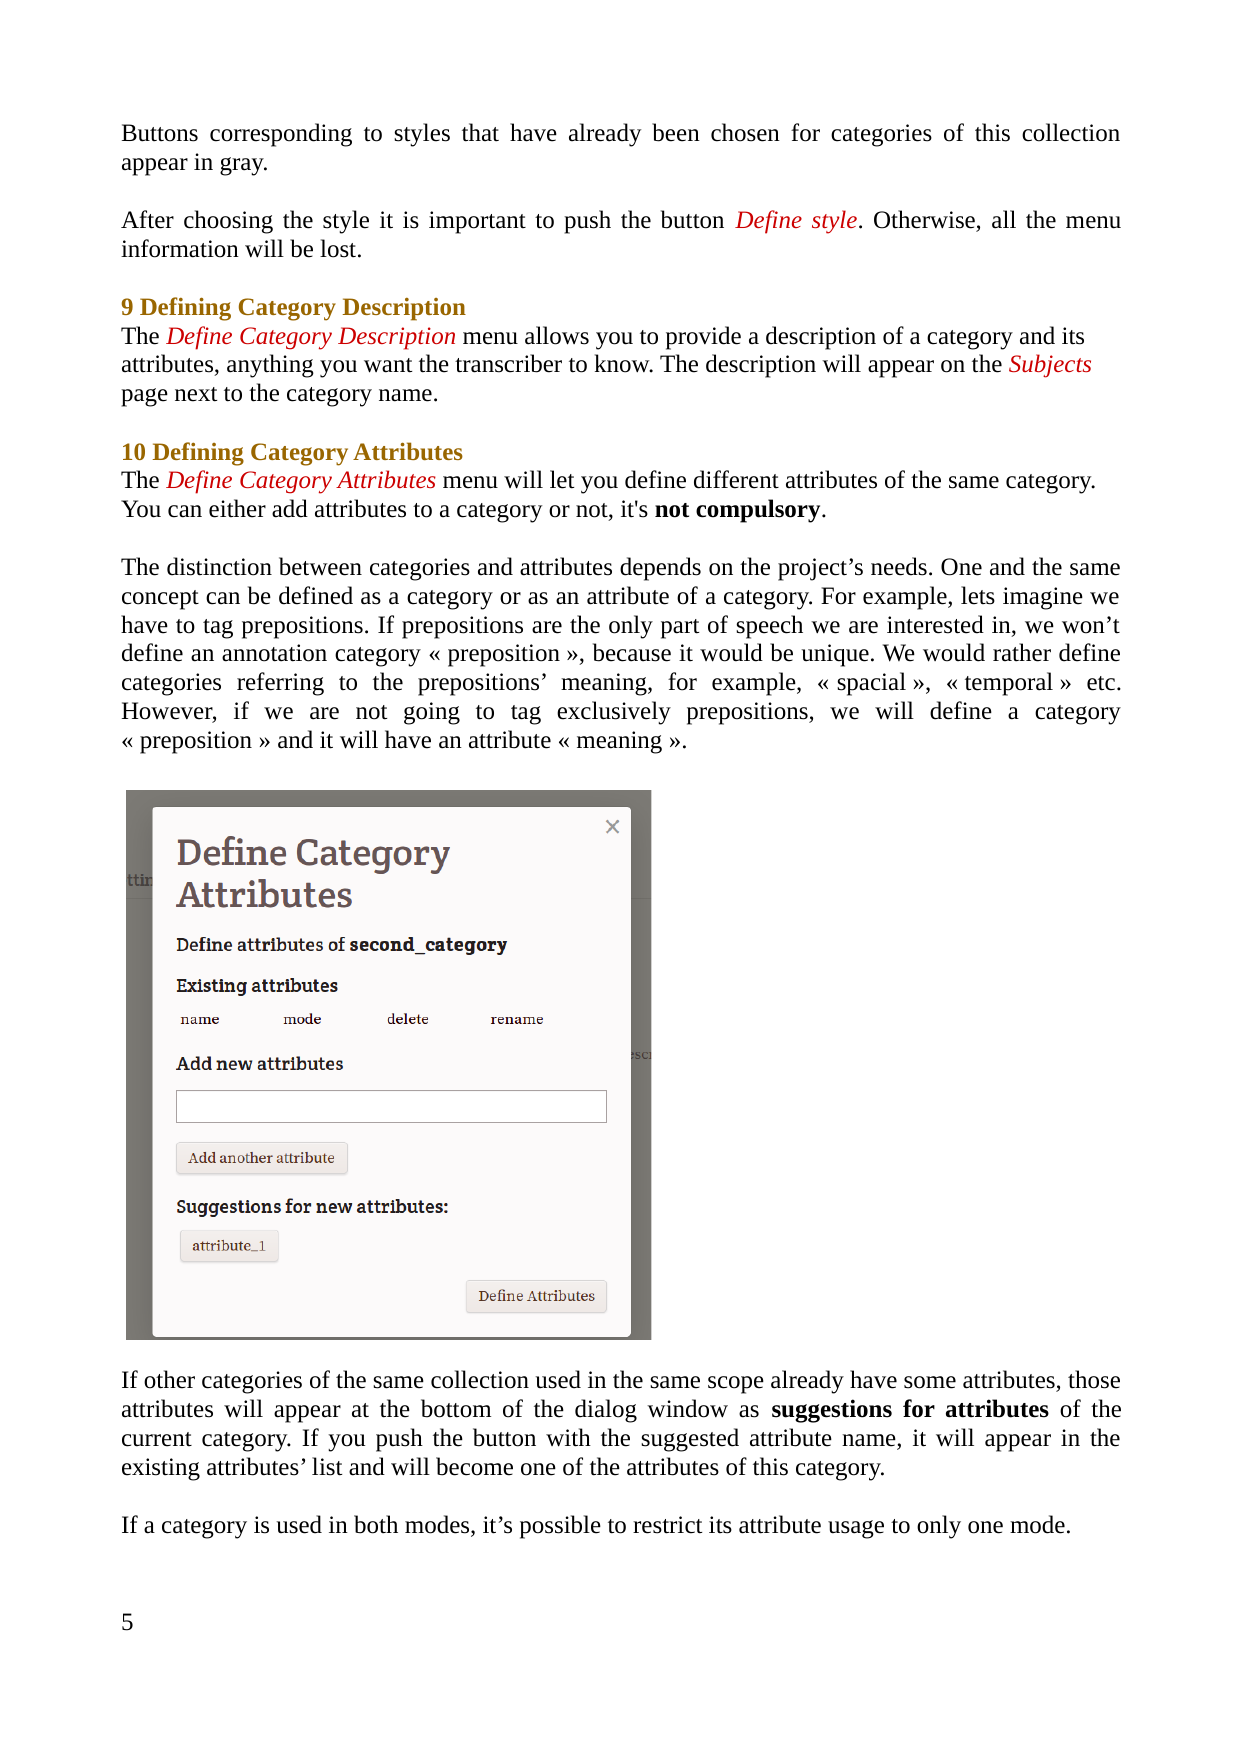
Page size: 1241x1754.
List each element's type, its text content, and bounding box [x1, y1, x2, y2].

text The distinction between categories and attributes depends on the project’s needs. One and the same concept can be defined as a category or as an attribute of a category. For example, lets imagine we have to tag prepositions. If prepositions are the only part of speech we are interested in, we won’t define an annotation category « preposition », because it would be unique. We would rather define categories referring to the prepositions’ meaning, for example, « spacial », « temporal » etc. However, if we are not going to tag exclusively prepositions, we will define a category « preposition » and it will have an attribute « meaning ». [121, 552, 1122, 753]
picture [549, 790, 631, 1340]
text After choosing the style it is important to push the button Define style. Otherwise, all the menu information will be lost. [121, 205, 1122, 263]
text Buttons corresponding to styles that have already been chosen for categories of this collection appear in gray. [121, 118, 1122, 176]
text If a category is used in both modes, it’s possible to restrict its attribute usage to only one mode. [121, 1510, 1122, 1538]
text 10 Defining Category Attributes The Define Category Attributes menu will let you define different attributes of the same category. You can either add attributes to a category or not, it's not compulsory. [121, 437, 1122, 523]
text If other categories of the same collection used in the same scope already have some attributes, those attributes will appear at the bottom of the dialog window as suggestions for attributes of the current category. If you push the button with the suggested attribute name, it will appear in the existing attributes’ list and will become one of the attributes of this category. [121, 1365, 1122, 1480]
text 9 Defining Category Description The Define Category Description menu allows you to provide a description of a category and its attributes, anything you want the transcriber to know. The description will appear on the Subjects page next to the category name. [121, 292, 1122, 407]
